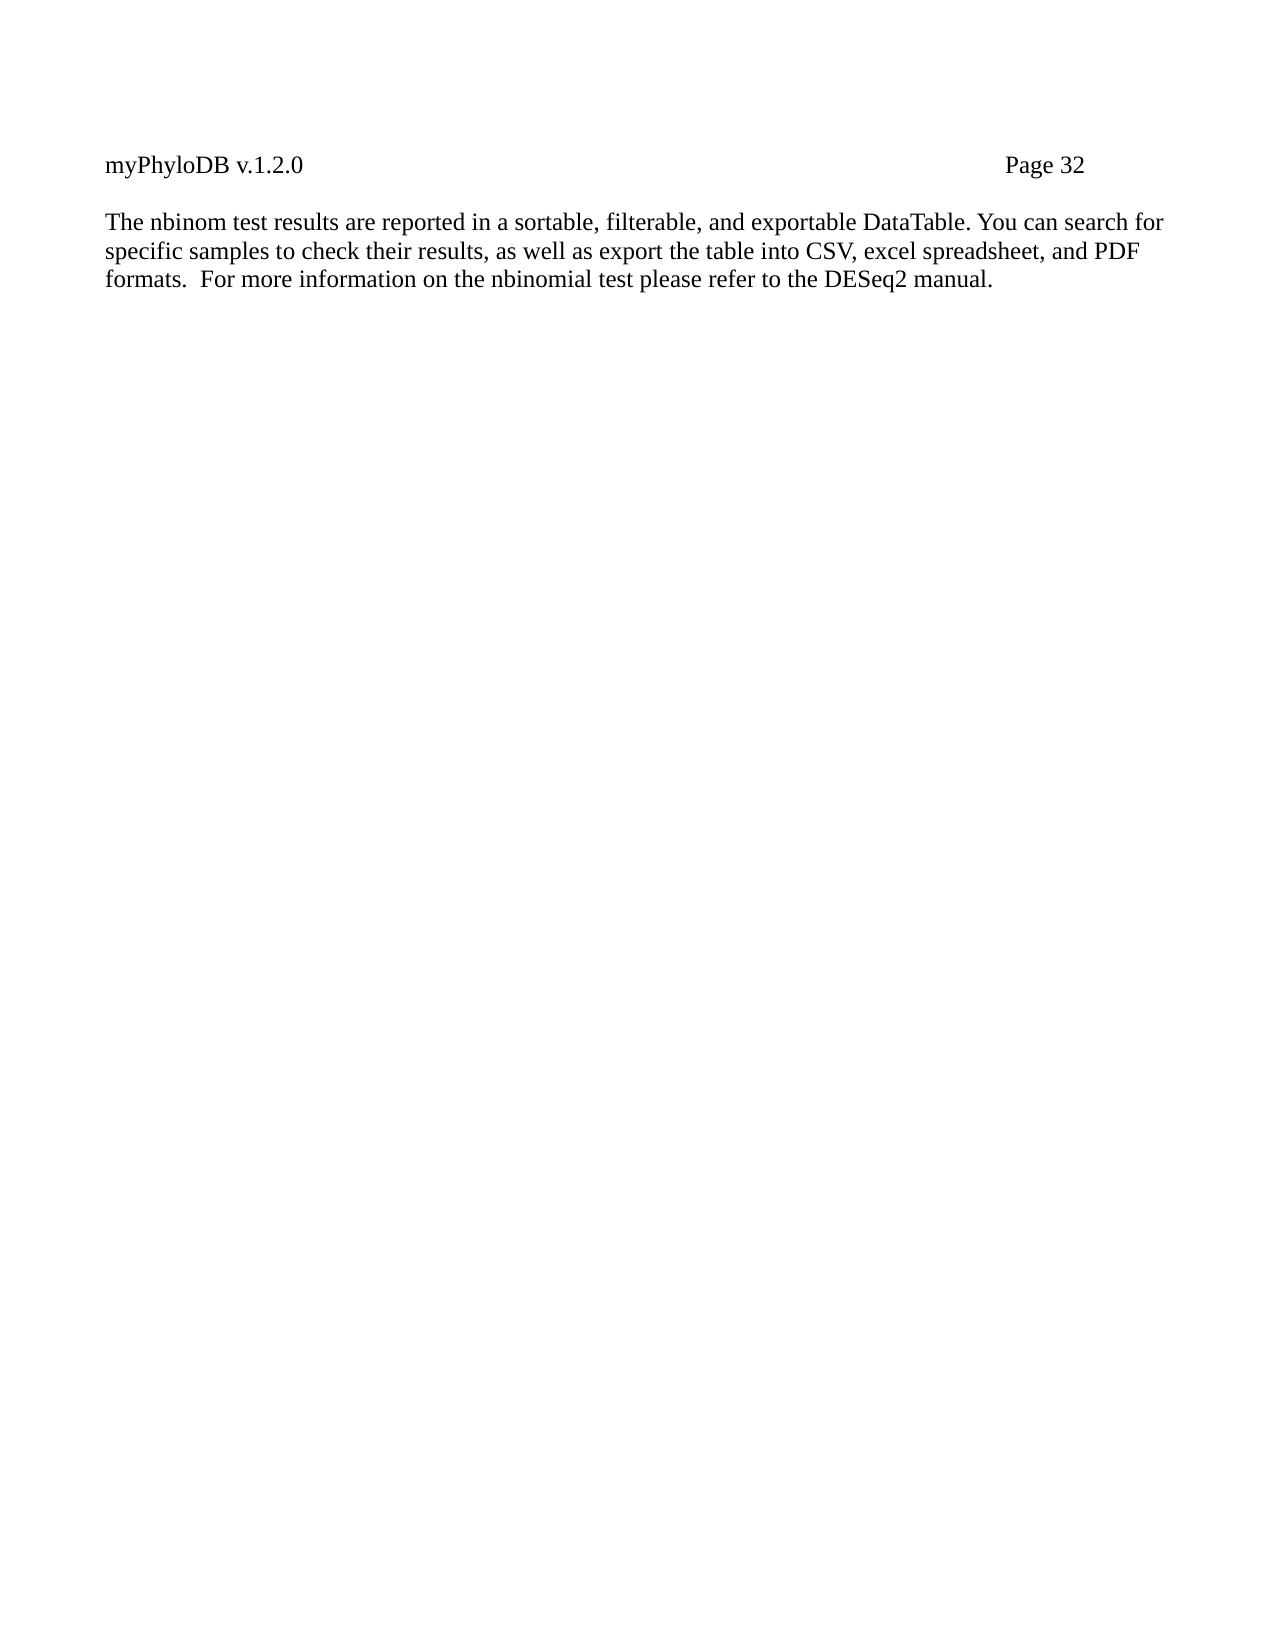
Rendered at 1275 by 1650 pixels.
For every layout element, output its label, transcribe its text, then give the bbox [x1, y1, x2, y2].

text The nbinom test results are reported in a sortable, filterable, and exportable DataTable. You can search for specific samples to check their results, as well as export the table into CSV, excel spreadsheet, and PDF formats. For more information on the nbinomial test please refer to the DESeq2 manual. [105, 207, 1170, 293]
